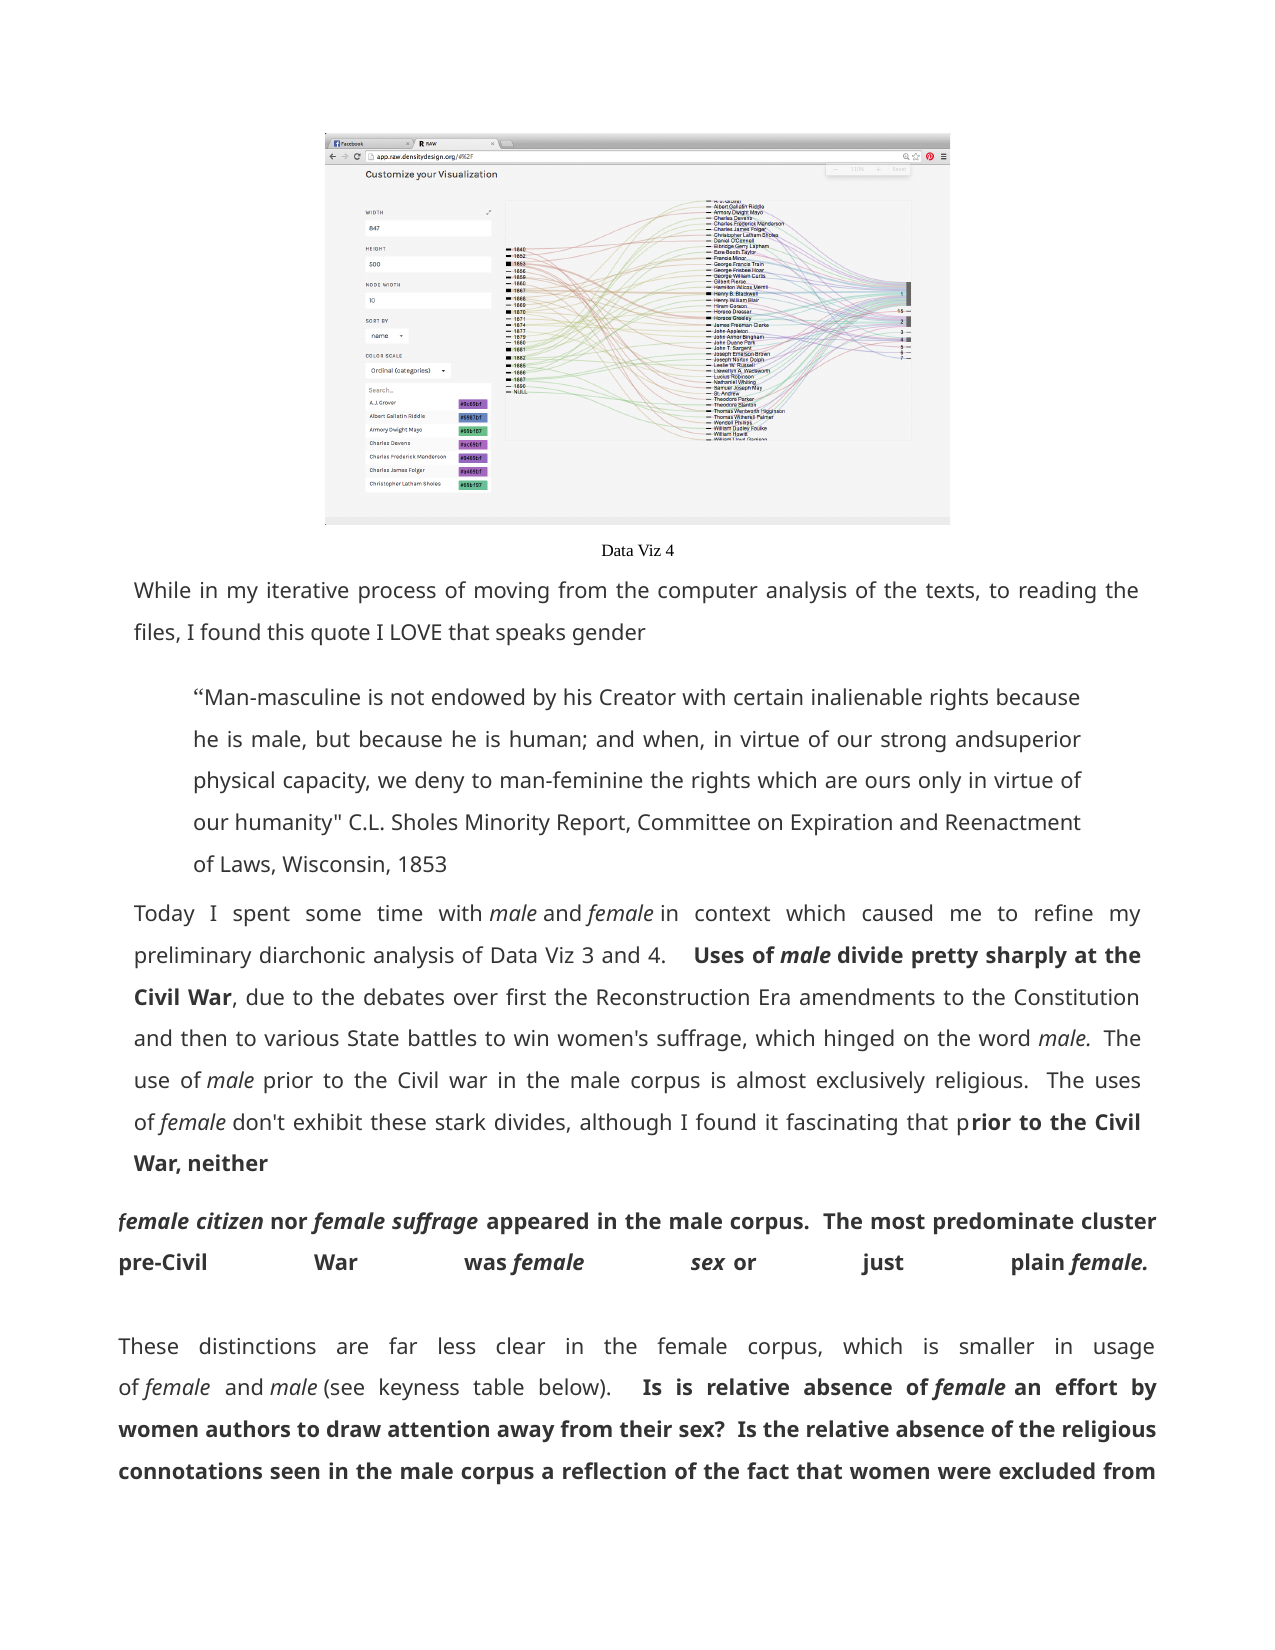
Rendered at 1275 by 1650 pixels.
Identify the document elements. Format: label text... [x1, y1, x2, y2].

table_cell Data Viz 4 [308, 540, 967, 560]
text While in my iterative process of moving from the computer analysis of the texts, to reading the files, I found this quote I LOVE that speaks gender [134, 575, 1141, 647]
table_header [308, 118, 967, 540]
picture [325, 133, 951, 525]
text “Man-masculine is not endowed by his Creator with certain inalienable rights because he is male, but because he is human; and when, in virtue of our strong andsuperior physical capacity, we deny to man-feminine the rights which are ours only in virtue of our humanity" C.L. Sholes Minority Report, Committee on Expiration and Reenactment of Laws, Wisconsin, 1853 [193, 682, 1082, 879]
text female citizen nor female suffrage appeared in the male corpus. The most predominate cluster pre-Civil War was female sex or just plain female. These distinctions are far less clear in the female corpus, which is smaller in usage of female and male (see keyness table below). Is is relative absence of female an effort by women authors to draw attention away from their sex? Is the relative absence of the religious connotations seen in the male corpus a reflection of the fact that women were excluded from [118, 1206, 1157, 1485]
text Today I spent some time with male and female in context which caused me to refine my preliminary diarchonic analysis of Data Viz 3 and 4. Uses of male divide pretty sharply at the Civil War, due to the debates over first the Reconstruction Era amendments to the Constitution and then to various State battles to win women's suffrage, which hinged on the word male. The use of male prior to the Civil war in the male corpus is almost exclusively religious. The uses of female don't exhibit these stark divides, although I found it fascinating that prior to the Civil War, neither [134, 898, 1141, 1178]
